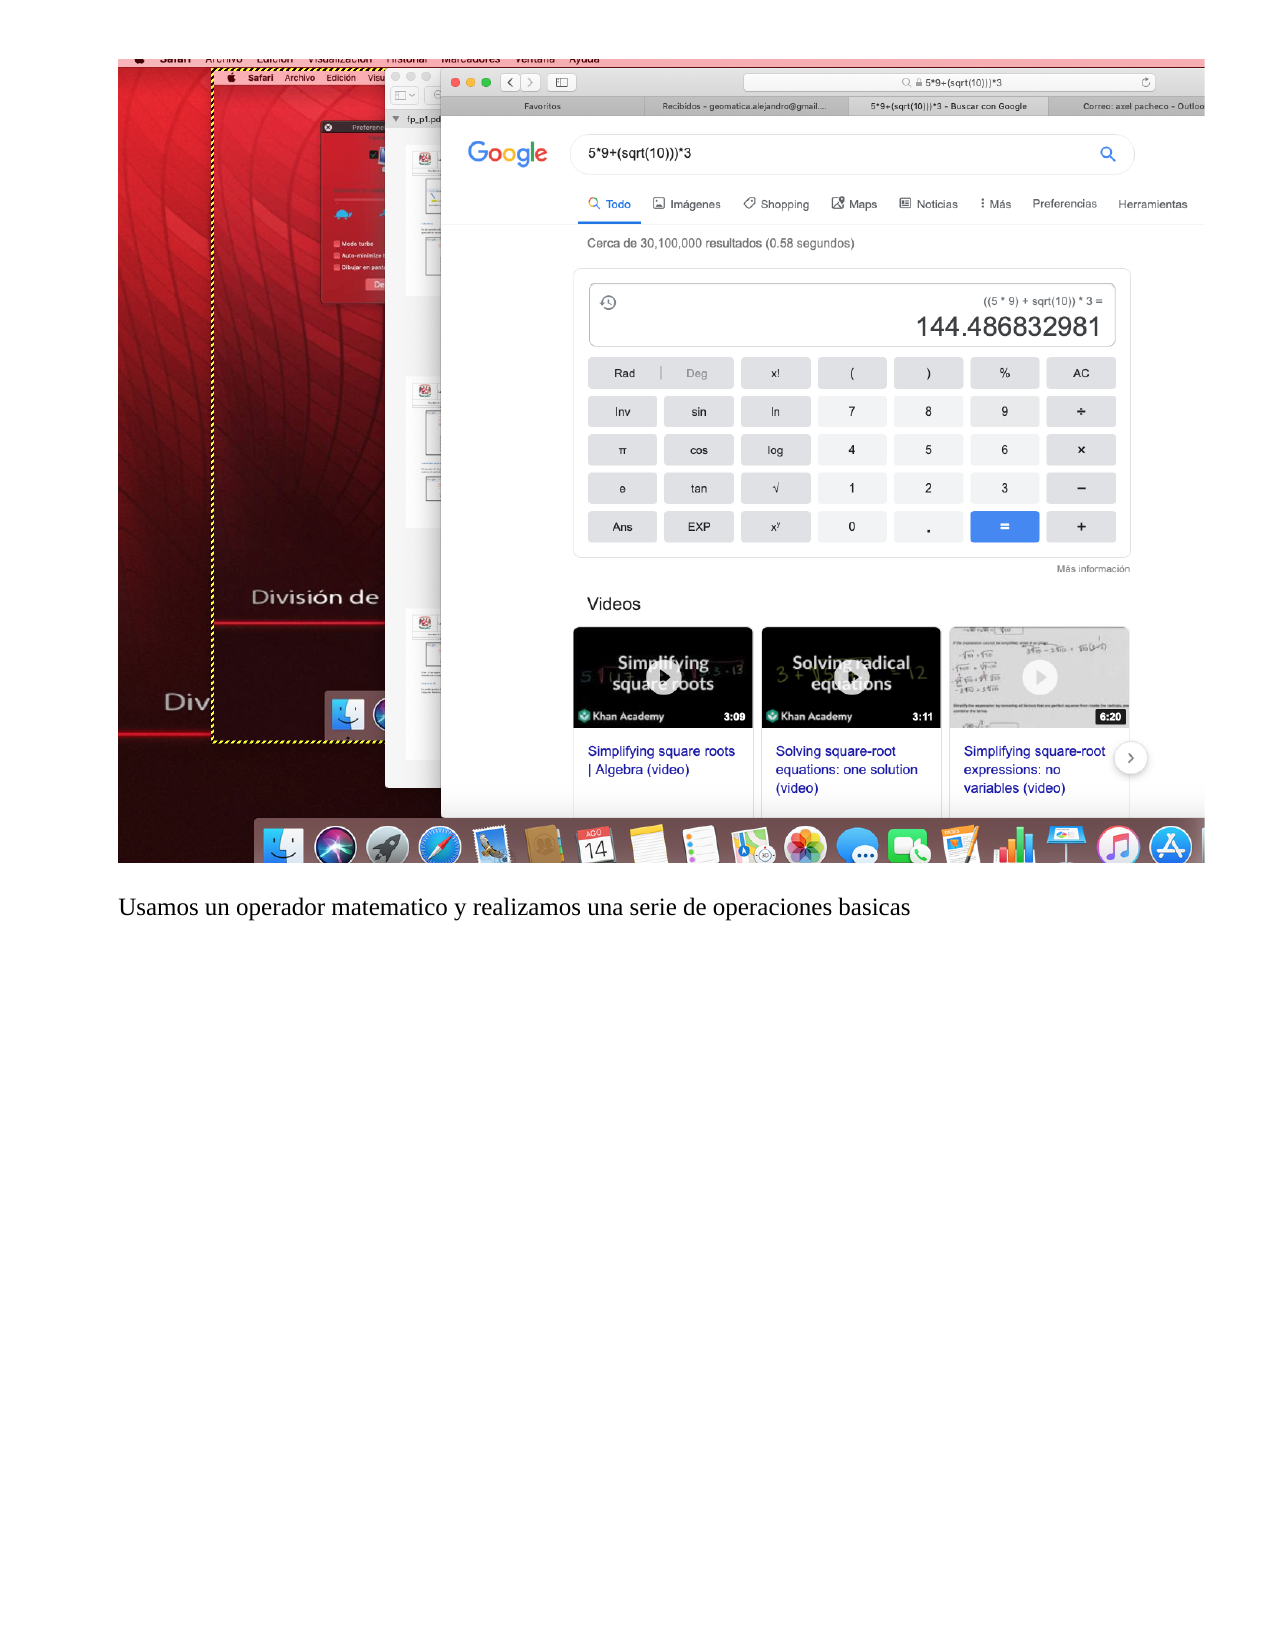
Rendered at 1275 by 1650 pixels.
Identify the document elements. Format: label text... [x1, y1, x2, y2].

text Usamos un operador matematico y realizamos una serie de operaciones basicas [118, 892, 1205, 920]
